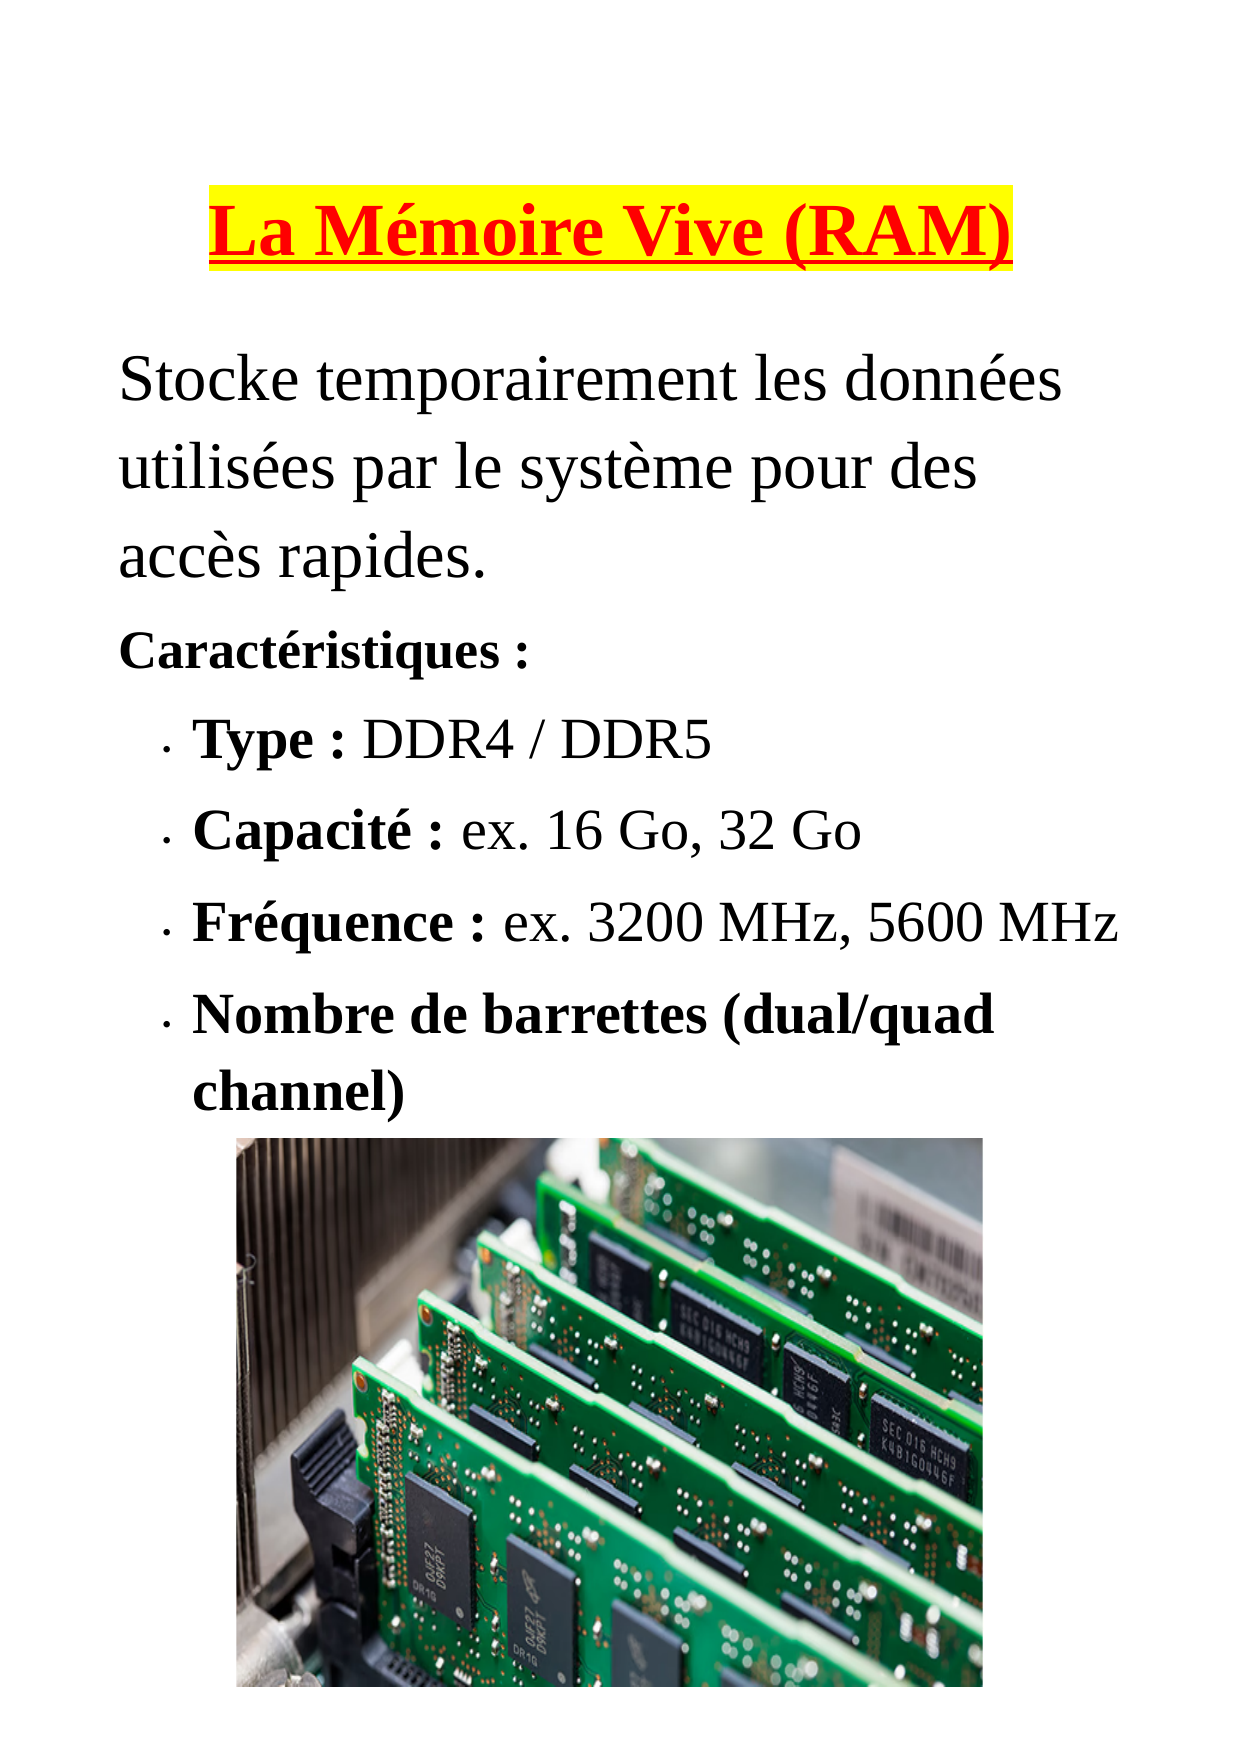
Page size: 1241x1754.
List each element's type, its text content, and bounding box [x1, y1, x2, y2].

text Stocke temporairement les données utilisées par le système pour des accès rapides. [118, 338, 1122, 591]
list Type : DDR4 / DDR5 [162, 704, 1122, 771]
text La Mémoire Vive (RAM) [118, 185, 1122, 271]
list Nombre de barrettes (dual/quad channel) [162, 979, 1122, 1123]
list Capacité : ex. 16 Go, 32 Go [162, 795, 1122, 862]
text Caractéristiques : [118, 617, 1122, 680]
picture [236, 1138, 984, 1687]
list Fréquence : ex. 3200 MHz, 5600 MHz [162, 887, 1122, 954]
